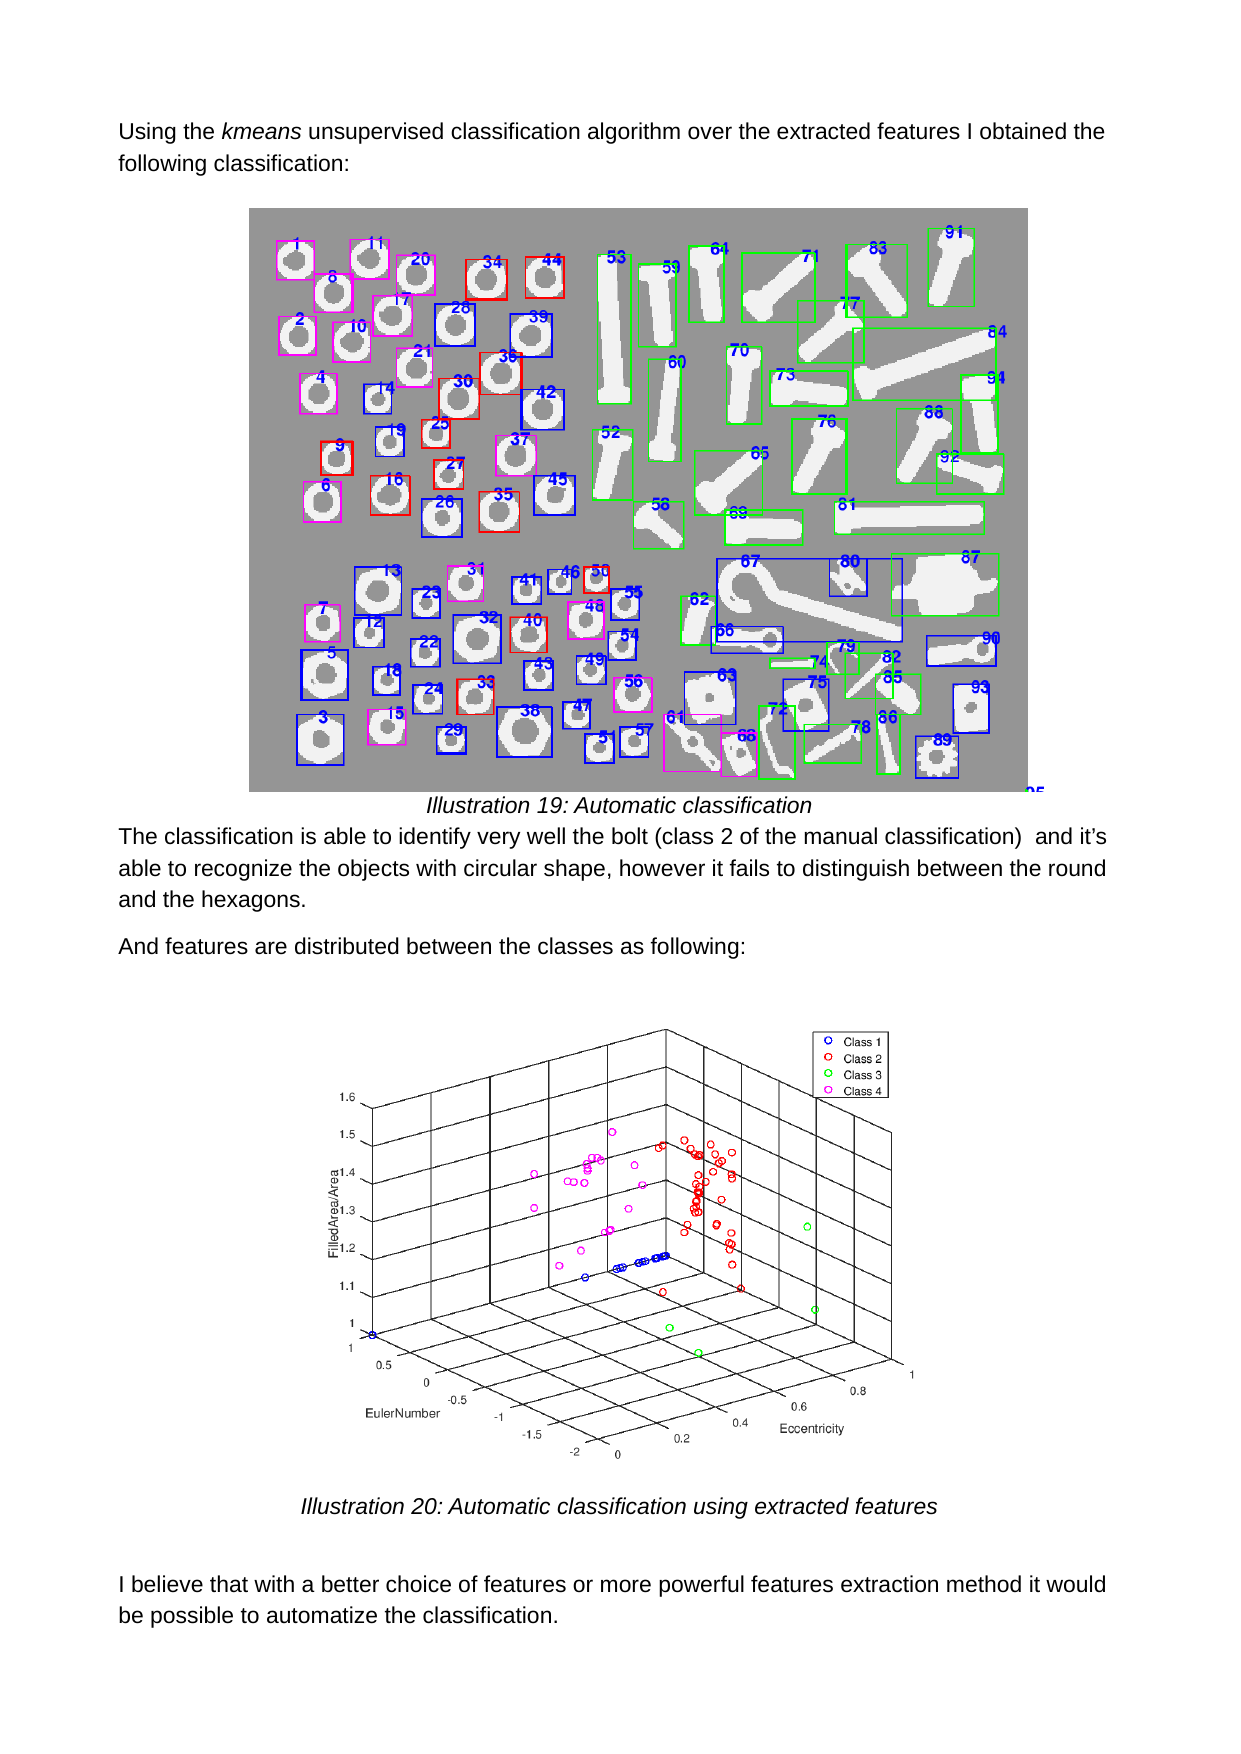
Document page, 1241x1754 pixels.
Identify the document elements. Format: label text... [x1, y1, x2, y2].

text Using the kmeans unsupervised classification algorithm over the extracted features I obtained the following classification: [118, 118, 1122, 176]
text Illustration 19: Automatic classification [118, 792, 1122, 818]
text Illustration 20: Automatic classification using extracted features [286, 1494, 955, 1519]
text The classification is able to identify very well the bolt (class 2 of the manual classification) and it’s able to recognize the objects with circular shape, however it fails to distinguish between the round and the hexagons. [118, 818, 1122, 913]
picture [285, 991, 955, 1494]
picture [118, 208, 1123, 792]
text I believe that with a better choice of features or more powerful features extraction method it would be possible to automatize the classification. [118, 1571, 1122, 1629]
text And features are distributed between the classes as following: [118, 933, 1122, 959]
text [118, 196, 1122, 208]
